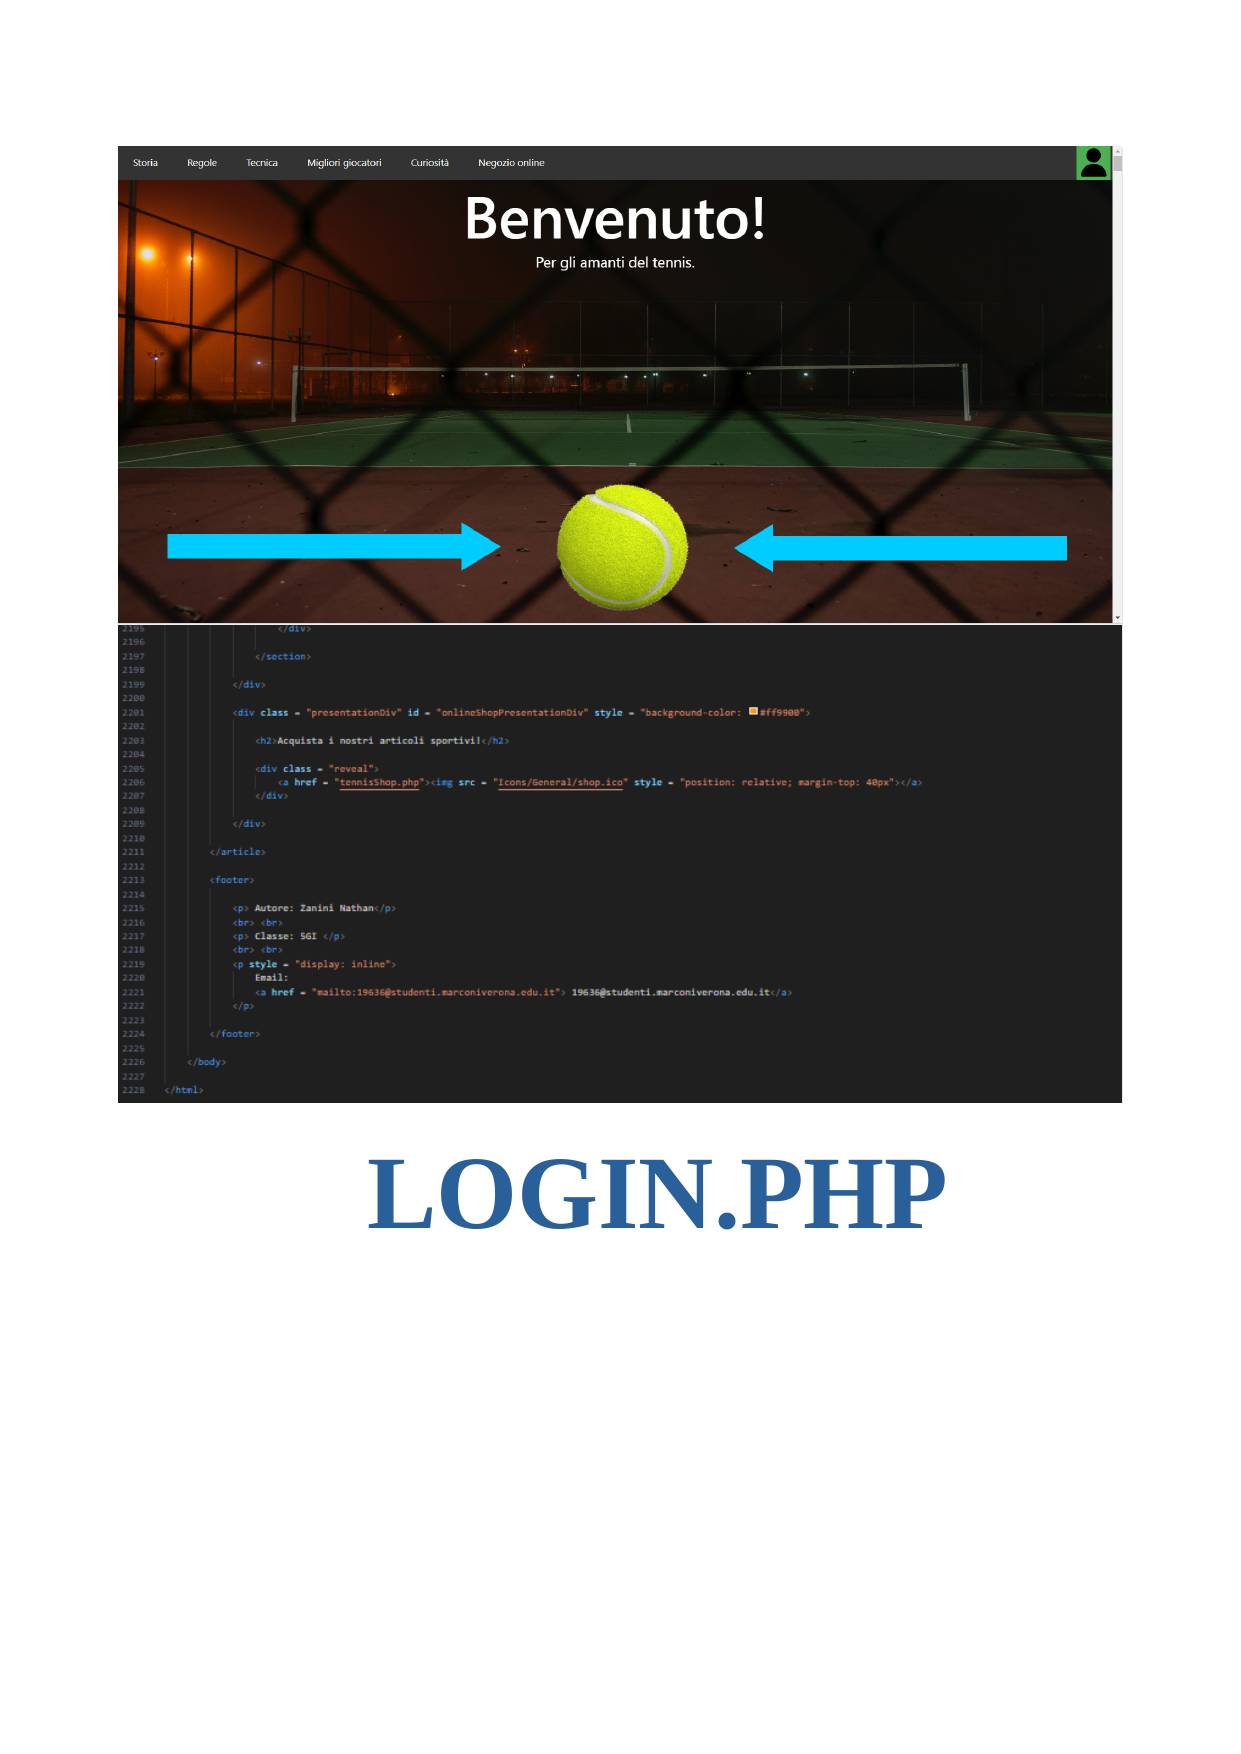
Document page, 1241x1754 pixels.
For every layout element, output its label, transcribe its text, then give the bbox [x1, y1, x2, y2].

picture [118, 146, 1123, 1103]
list LOGIN.PHP [156, 1131, 1122, 1251]
